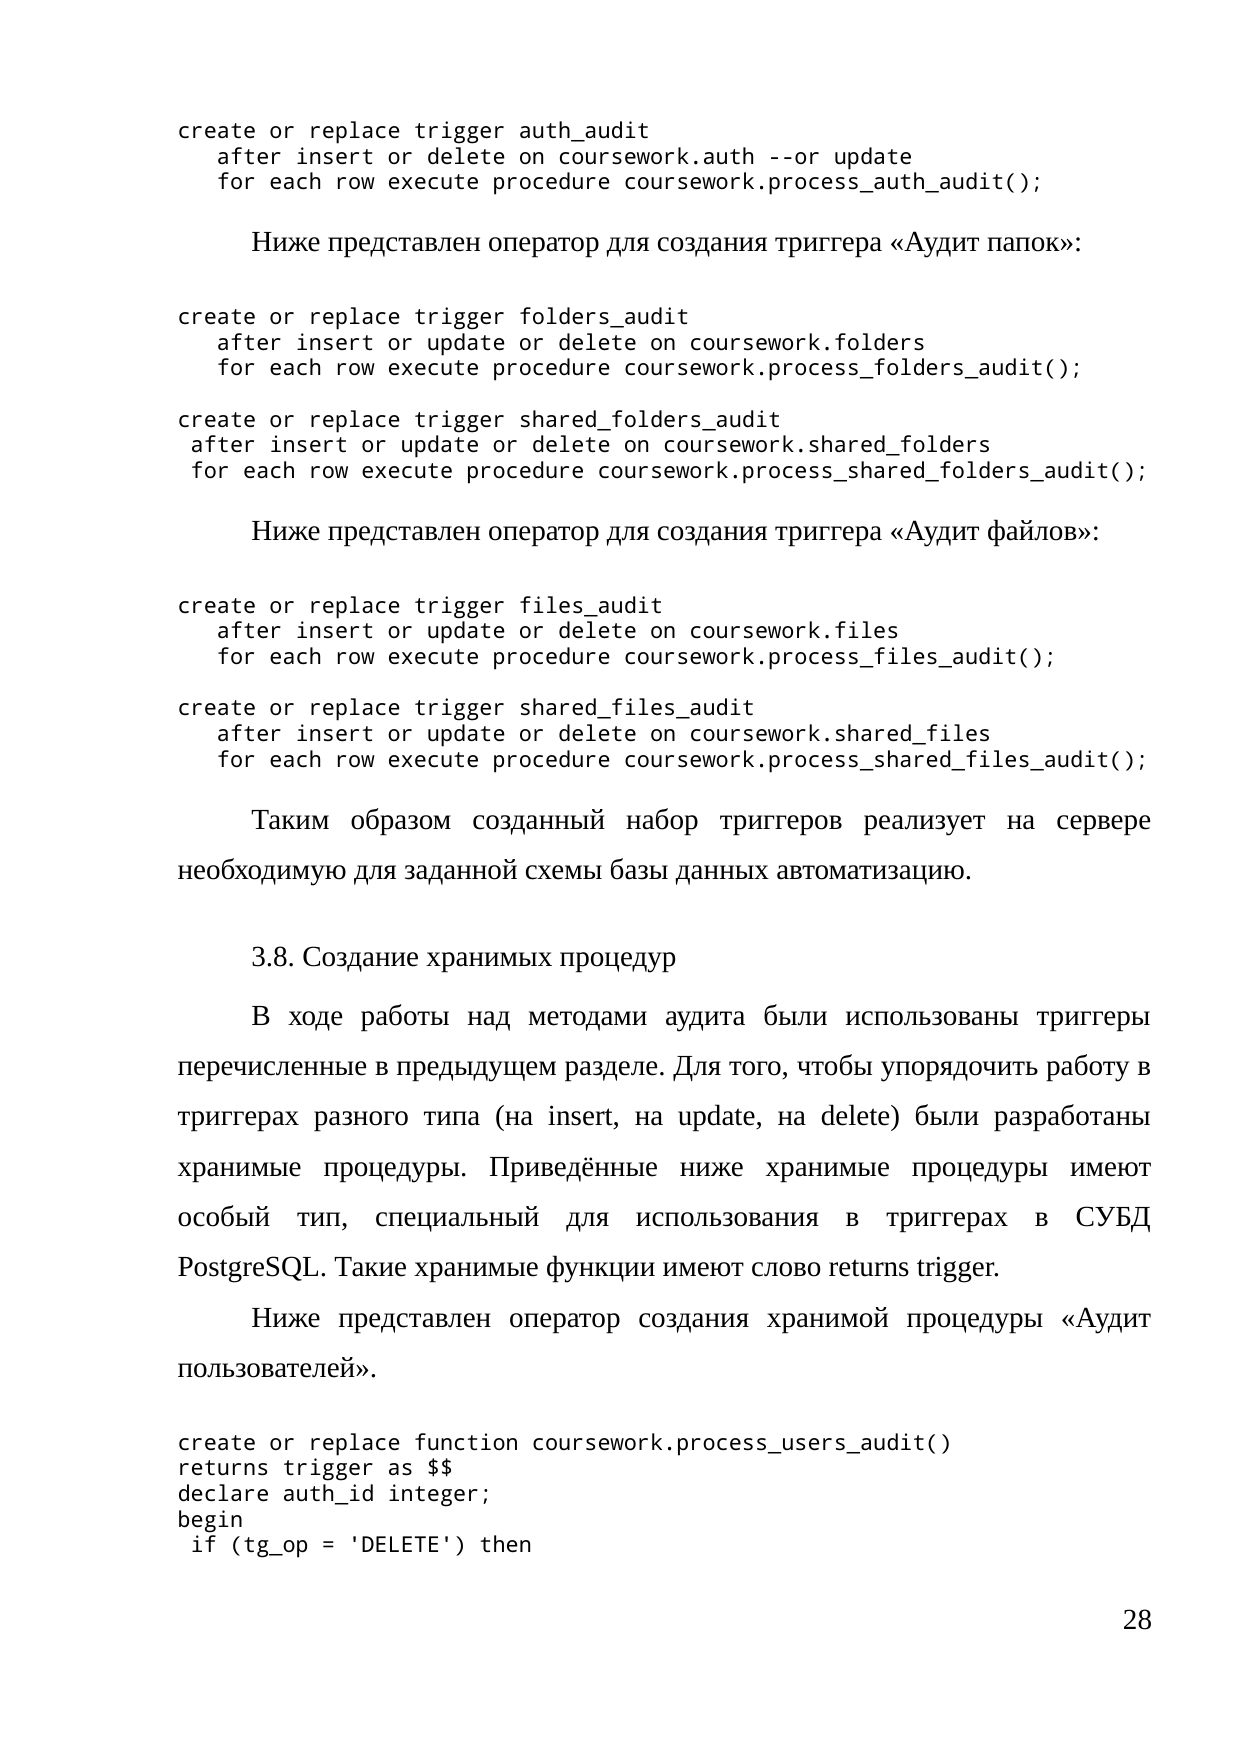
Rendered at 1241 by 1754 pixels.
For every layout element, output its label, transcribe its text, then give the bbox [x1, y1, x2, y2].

text create or replace trigger shared_folders_audit [177, 407, 1152, 432]
text В ходе работы над методами аудита были использованы триггеры перечисленные в предыдущем разделе. Для того, чтобы упорядочить работу в триггерах разного типа (на insert, на update, на delete) были разработаны хранимые процедуры. Приведённые ниже хранимые процедуры имеют особый тип, специальный для использования в триггерах в СУБД PostgreSQL. Такие хранимые функции имеют слово returns trigger. [177, 998, 1152, 1283]
text create or replace trigger folders_audit [177, 304, 1152, 330]
text for each row execute procedure coursework.process_auth_audit(); [177, 169, 1152, 195]
text after insert or update or delete on coursework.folders [177, 330, 1152, 356]
text for each row execute procedure coursework.process_shared_files_audit(); [177, 747, 1152, 772]
text Ниже представлен оператор создания хранимой процедуры «Аудит пользователей». [177, 1300, 1152, 1384]
text after insert or update or delete on coursework.files [177, 618, 1152, 644]
text if (tg_op = 'DELETE') then [177, 1532, 1152, 1558]
text for each row execute procedure coursework.process_shared_folders_audit(); [177, 458, 1152, 484]
text after insert or update or delete on coursework.shared_files [177, 721, 1152, 747]
text create or replace trigger files_audit [177, 593, 1152, 618]
text declare auth_id integer; [177, 1481, 1152, 1507]
text for each row execute procedure coursework.process_folders_audit(); [177, 356, 1152, 381]
text Ниже представлен оператор для создания триггера «Аудит файлов»: [177, 513, 1152, 547]
text begin [177, 1507, 1152, 1532]
subtitle 3.8. Создание хранимых процедур [177, 939, 1152, 973]
text create or replace function coursework.process_users_audit() [177, 1430, 1152, 1456]
text create or replace trigger shared_files_audit [177, 695, 1152, 721]
text returns trigger as $$ [177, 1456, 1152, 1481]
text Таким образом созданный набор триггеров реализует на сервере необходимую для заданной схемы базы данных автоматизацию. [177, 802, 1152, 886]
text after insert or update or delete on coursework.shared_folders [177, 432, 1152, 458]
text Ниже представлен оператор для создания триггера «Аудит папок»: [177, 224, 1152, 258]
text for each row execute procedure coursework.process_files_audit(); [177, 644, 1152, 670]
text after insert or delete on coursework.auth --or update [177, 144, 1152, 169]
text create or replace trigger auth_audit [177, 118, 1152, 144]
